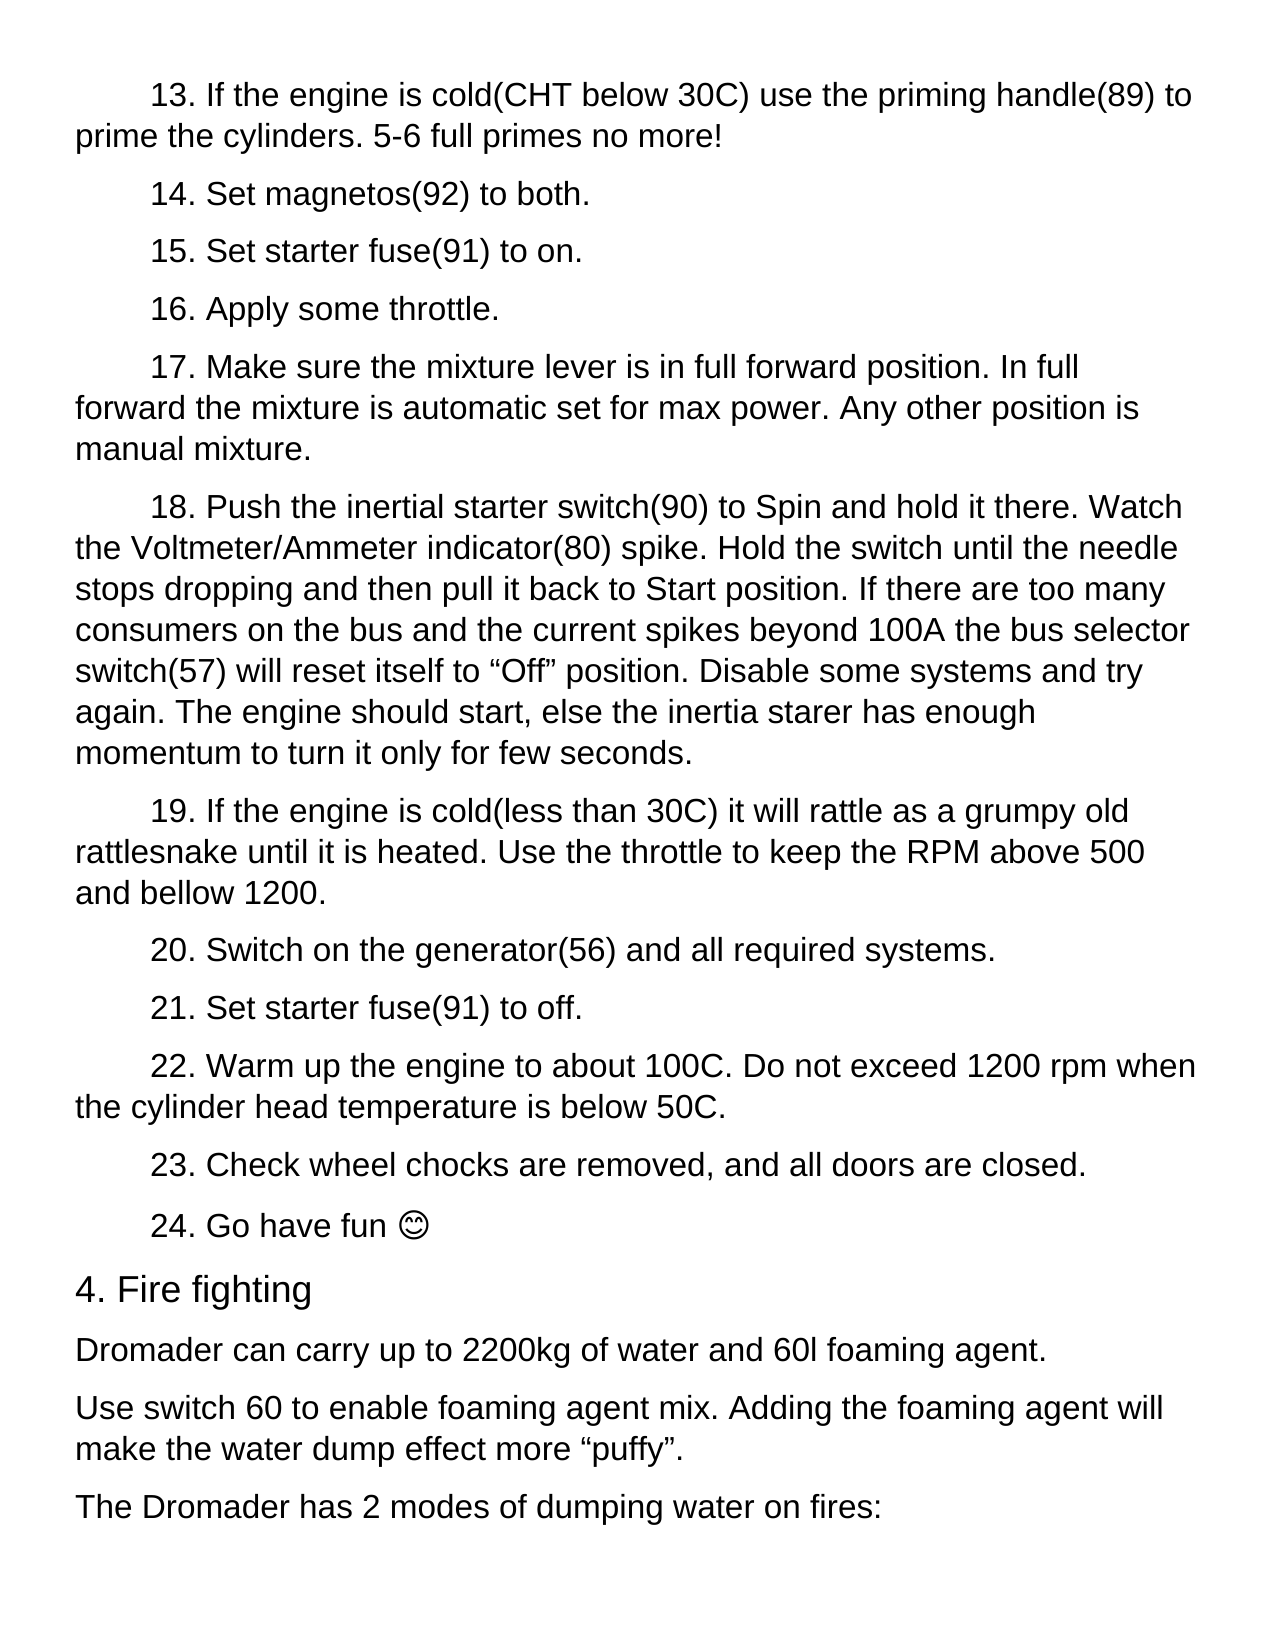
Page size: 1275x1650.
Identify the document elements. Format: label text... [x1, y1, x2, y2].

text Dromader can carry up to 2200kg of water and 60l foaming agent. [75, 1330, 1200, 1369]
text Use switch 60 to enable foaming agent mix. Adding the foaming agent will make the water dump effect more “puffy”. [75, 1388, 1200, 1467]
text 22. Warm up the engine to about 100C. Do not exceed 1200 rpm when the cylinder head temperature is below 50C. [75, 1046, 1200, 1125]
text 19. If the engine is cold(less than 30C) it will rattle as a grumpy old rattlesnake until it is heated. Use the throttle to keep the RPM above 500 and bellow 1200. [75, 791, 1200, 911]
text 15. Set starter fuse(91) to on. [75, 231, 1200, 270]
text 24. Go have fun 😊 [75, 1202, 1200, 1248]
text 16. Apply some throttle. [75, 289, 1200, 328]
text 14. Set magnetos(92) to both. [75, 174, 1200, 212]
text 17. Make sure the mixture lever is in full forward position. In full forward the mixture is automatic set for max power. Any other position is manual mixture. [75, 347, 1200, 467]
text 21. Set starter fuse(91) to off. [75, 988, 1200, 1027]
text 4. Fire fighting [75, 1267, 1200, 1311]
text 13. If the engine is cold(CHT below 30C) use the priming handle(89) to prime the cylinders. 5-6 full primes no more! [75, 75, 1200, 154]
text The Dromader has 2 modes of dumping water on fires: [75, 1487, 1200, 1525]
text 20. Switch on the generator(56) and all required systems. [75, 930, 1200, 969]
text 18. Push the inertial starter switch(90) to Spin and hold it there. Watch the Voltmeter/Ammeter indicator(80) spike. Hold the switch until the needle stops dropping and then pull it back to Start position. If there are too many consumers on the bus and the current spikes beyond 100A the bus selector switch(57) will reset itself to “Off” position. Disable some systems and try again. The engine should start, else the inertia starer has enough momentum to turn it only for few seconds. [75, 487, 1200, 771]
text 23. Check wheel chocks are removed, and all doors are closed. [75, 1144, 1200, 1183]
